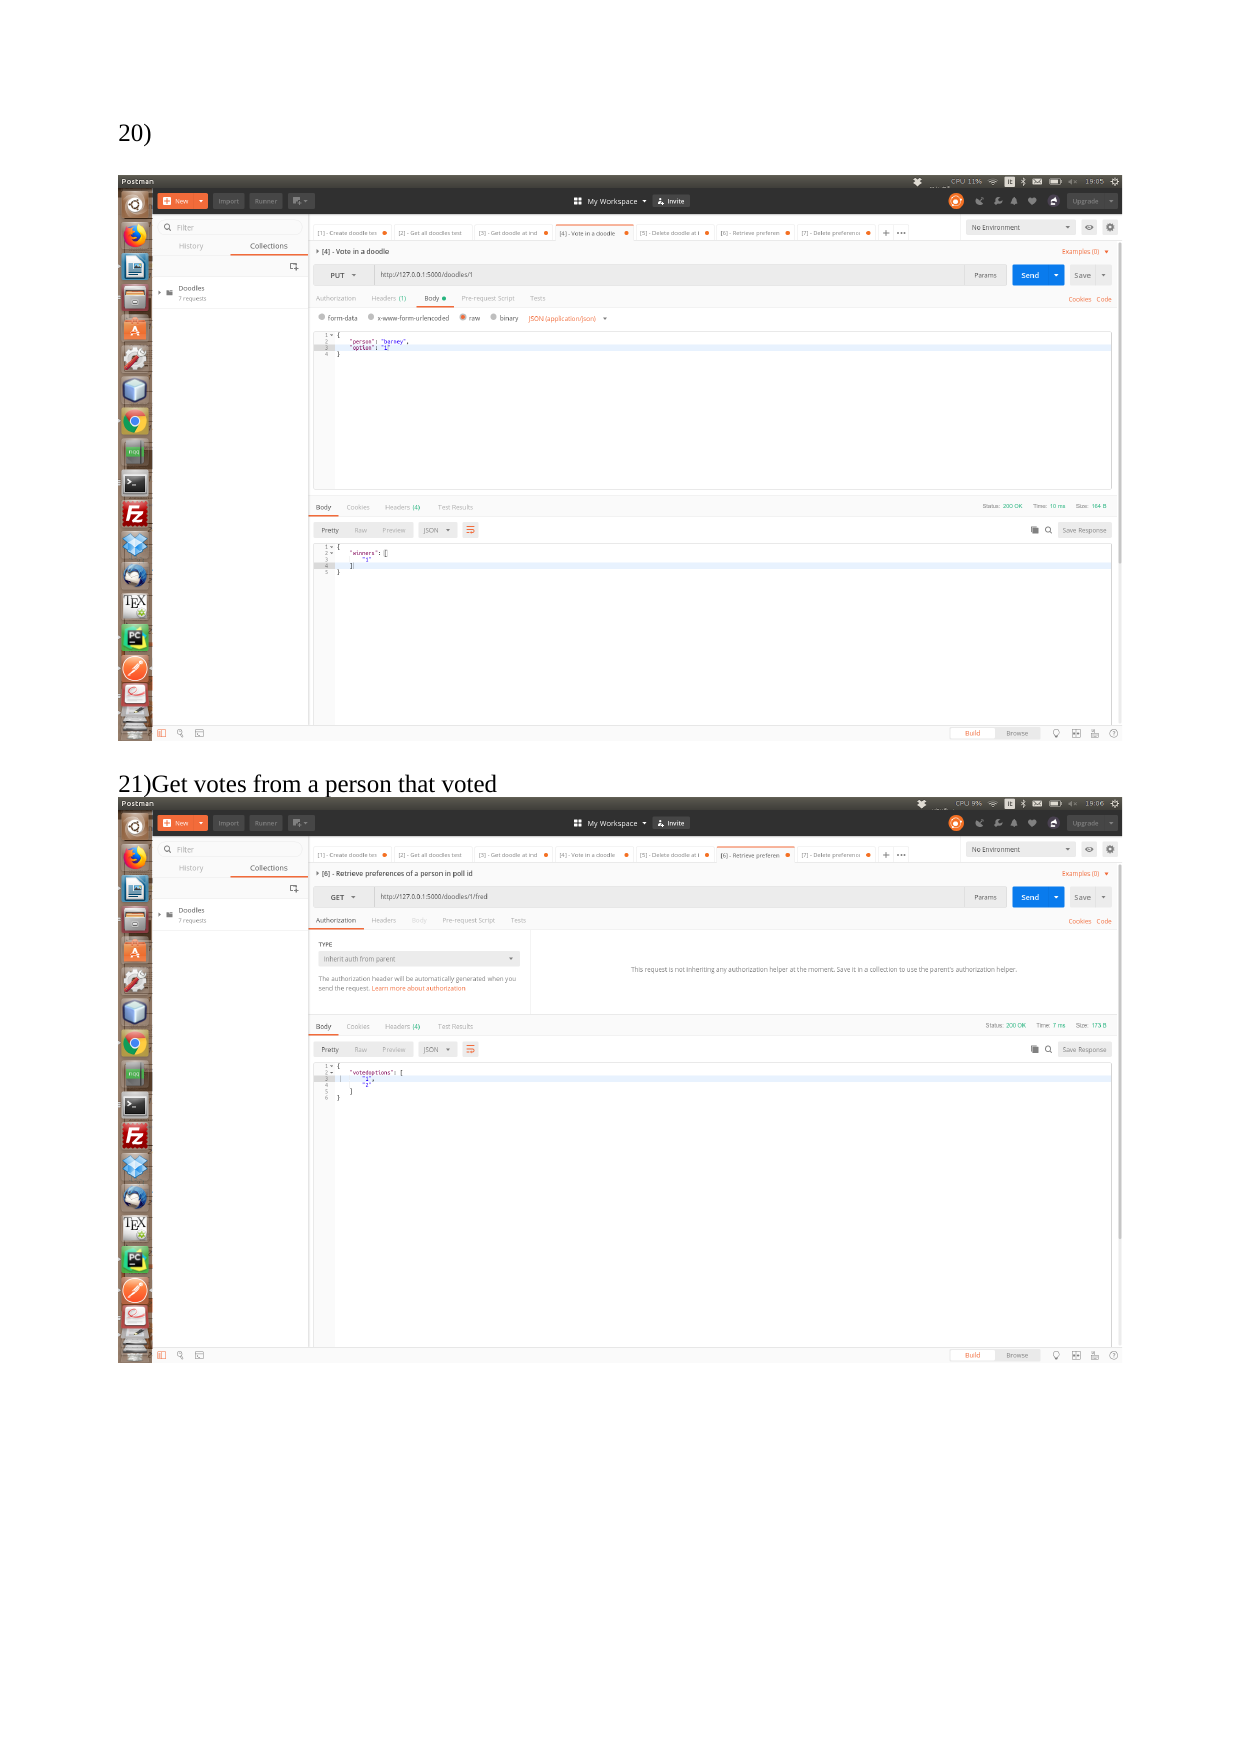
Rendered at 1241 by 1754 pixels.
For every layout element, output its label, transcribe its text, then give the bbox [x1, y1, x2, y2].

picture [118, 175, 1123, 741]
text 20) [118, 118, 1122, 147]
text 21)Get votes from a person that voted [118, 769, 1122, 797]
picture [118, 797, 1123, 1363]
